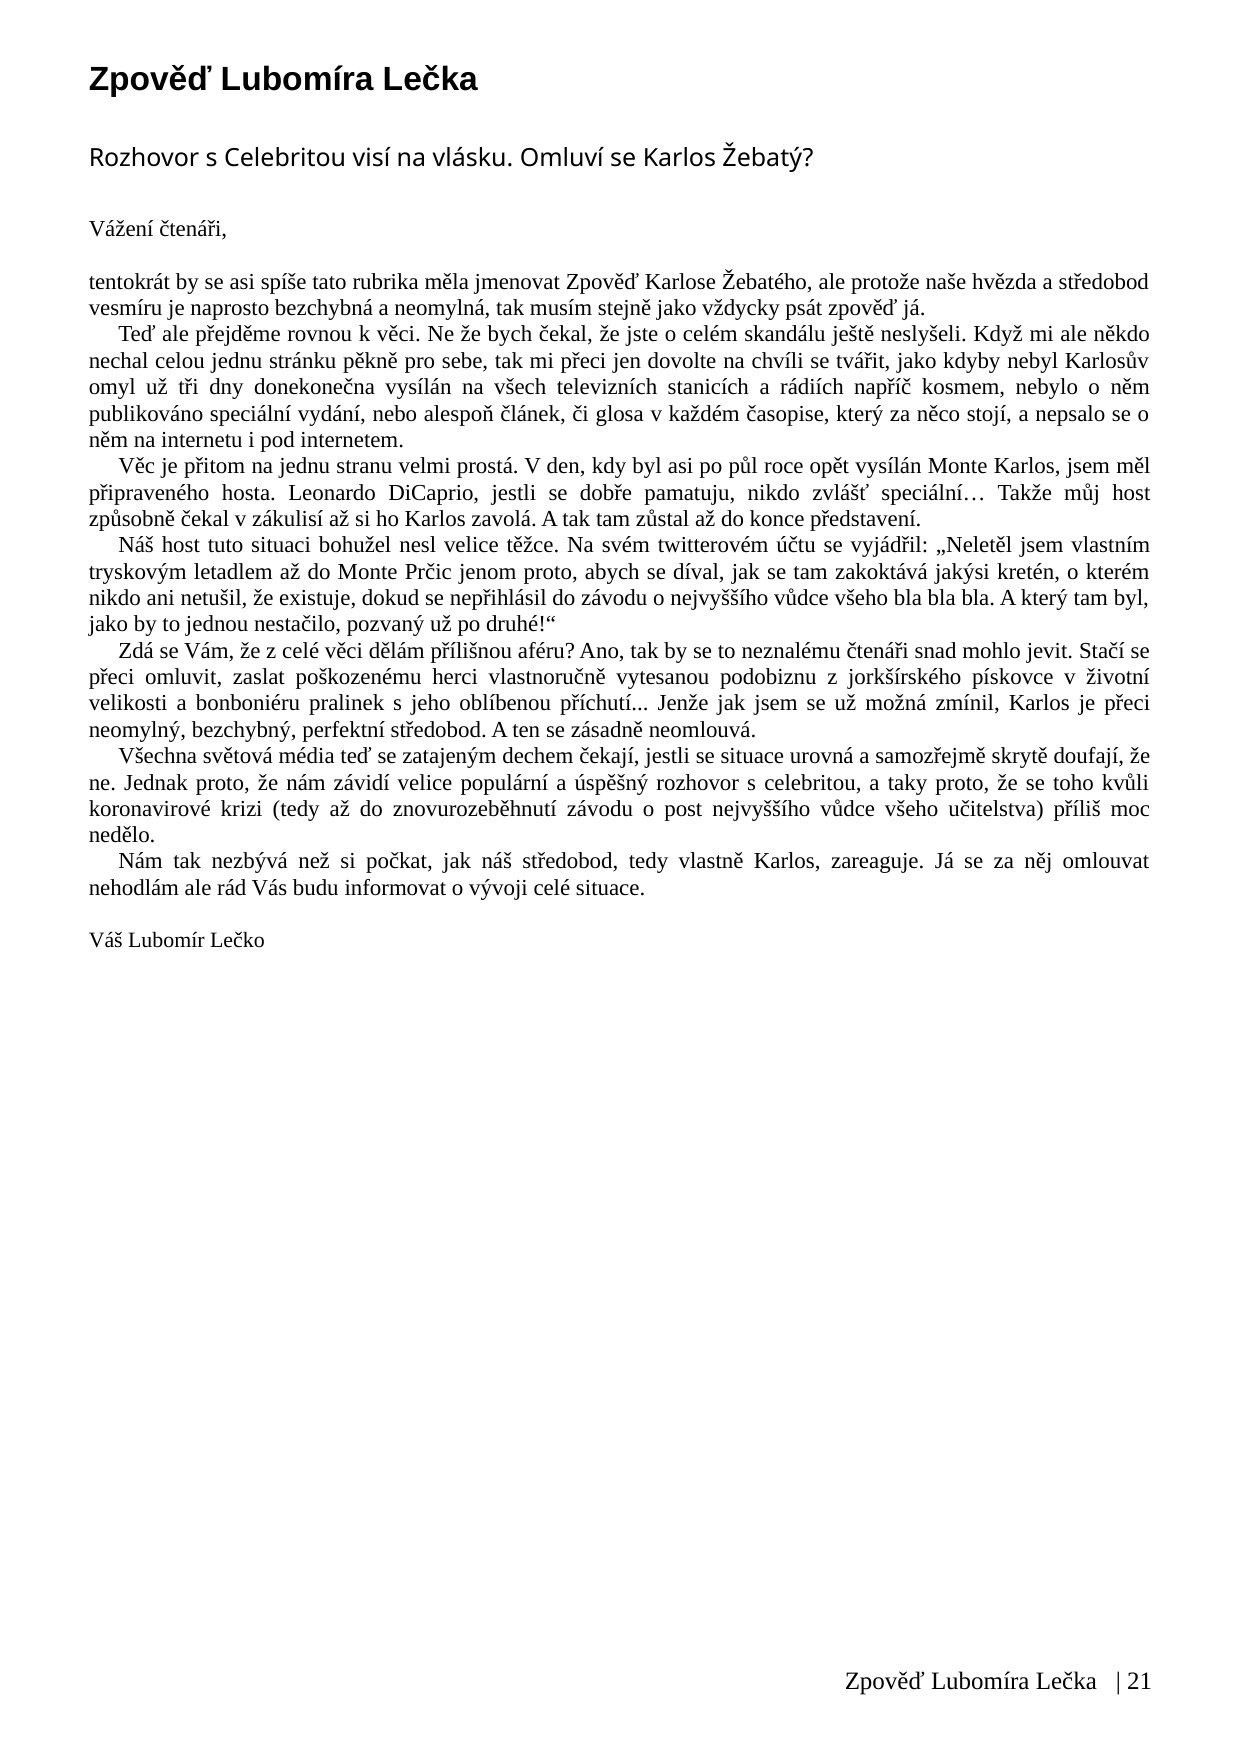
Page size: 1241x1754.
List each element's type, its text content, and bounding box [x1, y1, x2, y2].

text Nám tak nezbývá než si počkat, jak náš středobod, tedy vlastně Karlos, zareaguje. Já se za něj omlouvat nehodlám ale rád Vás budu informovat o vývoji celé situace. [88, 848, 1152, 900]
text Rozhovor s Celebritou visí na vlásku. Omluví se Karlos Žebatý? [88, 139, 1152, 173]
text Náš host tuto situaci bohužel nesl velice těžce. Na svém twitterovém účtu se vyjádřil: „Neletěl jsem vlastním tryskovým letadlem až do Monte Prčic jenom proto, abych se díval, jak se tam zakoktává jakýsi kretén, o kterém nikdo ani netušil, že existuje, dokud se nepřihlásil do závodu o nejvyššího vůdce všeho bla bla bla. A který tam byl, jako by to jednou nestačilo, pozvaný už po druhé!“ [88, 531, 1152, 637]
text Váš Lubomír Lečko [88, 927, 1152, 952]
subtitle Zpověď Lubomíra Lečka [88, 59, 1152, 98]
text Teď ale přejděme rovnou k věci. Ne že bych čekal, že jste o celém skandálu ještě neslyšeli. Když mi ale někdo nechal celou jednu stránku pěkně pro sebe, tak mi přeci jen dovolte na chvíli se tvářit, jako kdyby nebyl Karlosův omyl už tři dny donekonečna vysílán na všech televizních stanicích a rádiích napříč kosmem, nebylo o něm publikováno speciální vydání, nebo alespoň článek, či glosa v každém časopise, který za něco stojí, a nepsalo se o něm na internetu i pod internetem. [88, 321, 1152, 452]
text Vážení čtenáři, [88, 215, 1152, 241]
text Všechna světová média teď se zatajeným dechem čekají, jestli se situace urovná a samozřejmě skrytě doufají, že ne. Jednak proto, že nám závidí velice populární a úspěšný rozhovor s celebritou, a taky proto, že se toho kvůli koronavirové krizi (tedy až do znovurozeběhnutí závodu o post nejvyššího vůdce všeho učitelstva) příliš moc nedělo. [88, 742, 1152, 848]
text tentokrát by se asi spíše tato rubrika měla jmenovat Zpověď Karlose Žebatého, ale protože naše hvězda a středobod vesmíru je naprosto bezchybná a neomylná, tak musím stejně jako vždycky psát zpověď já. [88, 268, 1152, 321]
text Věc je přitom na jednu stranu velmi prostá. V den, kdy byl asi po půl roce opět vysílán Monte Karlos, jsem měl připraveného hosta. Leonardo DiCaprio, jestli se dobře pamatuju, nikdo zvlášť speciální… Takže můj host způsobně čekal v zákulisí až si ho Karlos zavolá. A tak tam zůstal až do konce představení. [88, 452, 1152, 531]
text Zdá se Vám, že z celé věci dělám přílišnou aféru? Ano, tak by se to neznalému čtenáři snad mohlo jevit. Stačí se přeci omluvit, zaslat poškozenému herci vlastnoručně vytesanou podobiznu z jorkšírského pískovce v životní velikosti a bonboniéru pralinek s jeho oblíbenou příchutí... Jenže jak jsem se už možná zmínil, Karlos je přeci neomylný, bezchybný, perfektní středobod. A ten se zásadně neomlouvá. [88, 637, 1152, 742]
